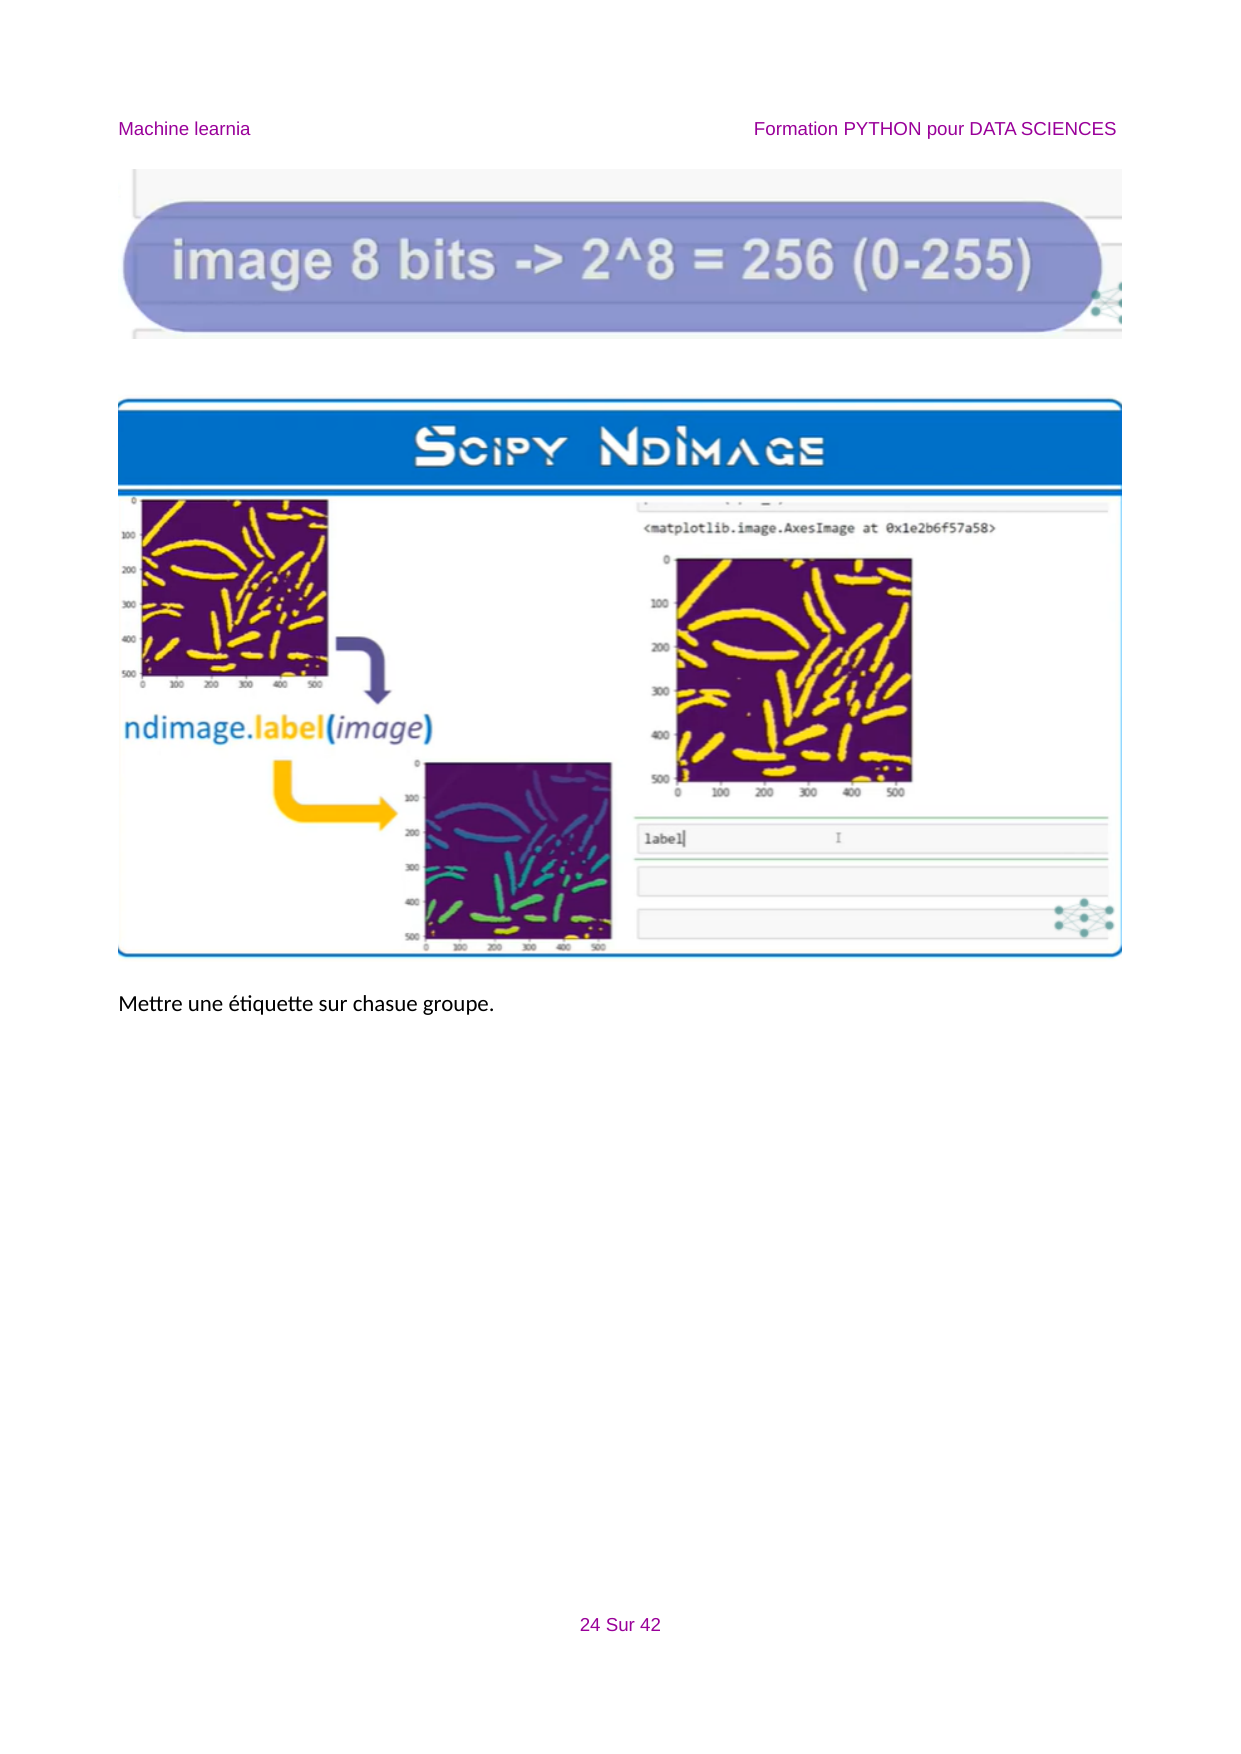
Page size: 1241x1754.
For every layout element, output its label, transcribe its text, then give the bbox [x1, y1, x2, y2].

picture [118, 169, 1122, 339]
picture [118, 394, 1122, 962]
text Mettre une étiquette sur chasue groupe. [118, 989, 1122, 1018]
